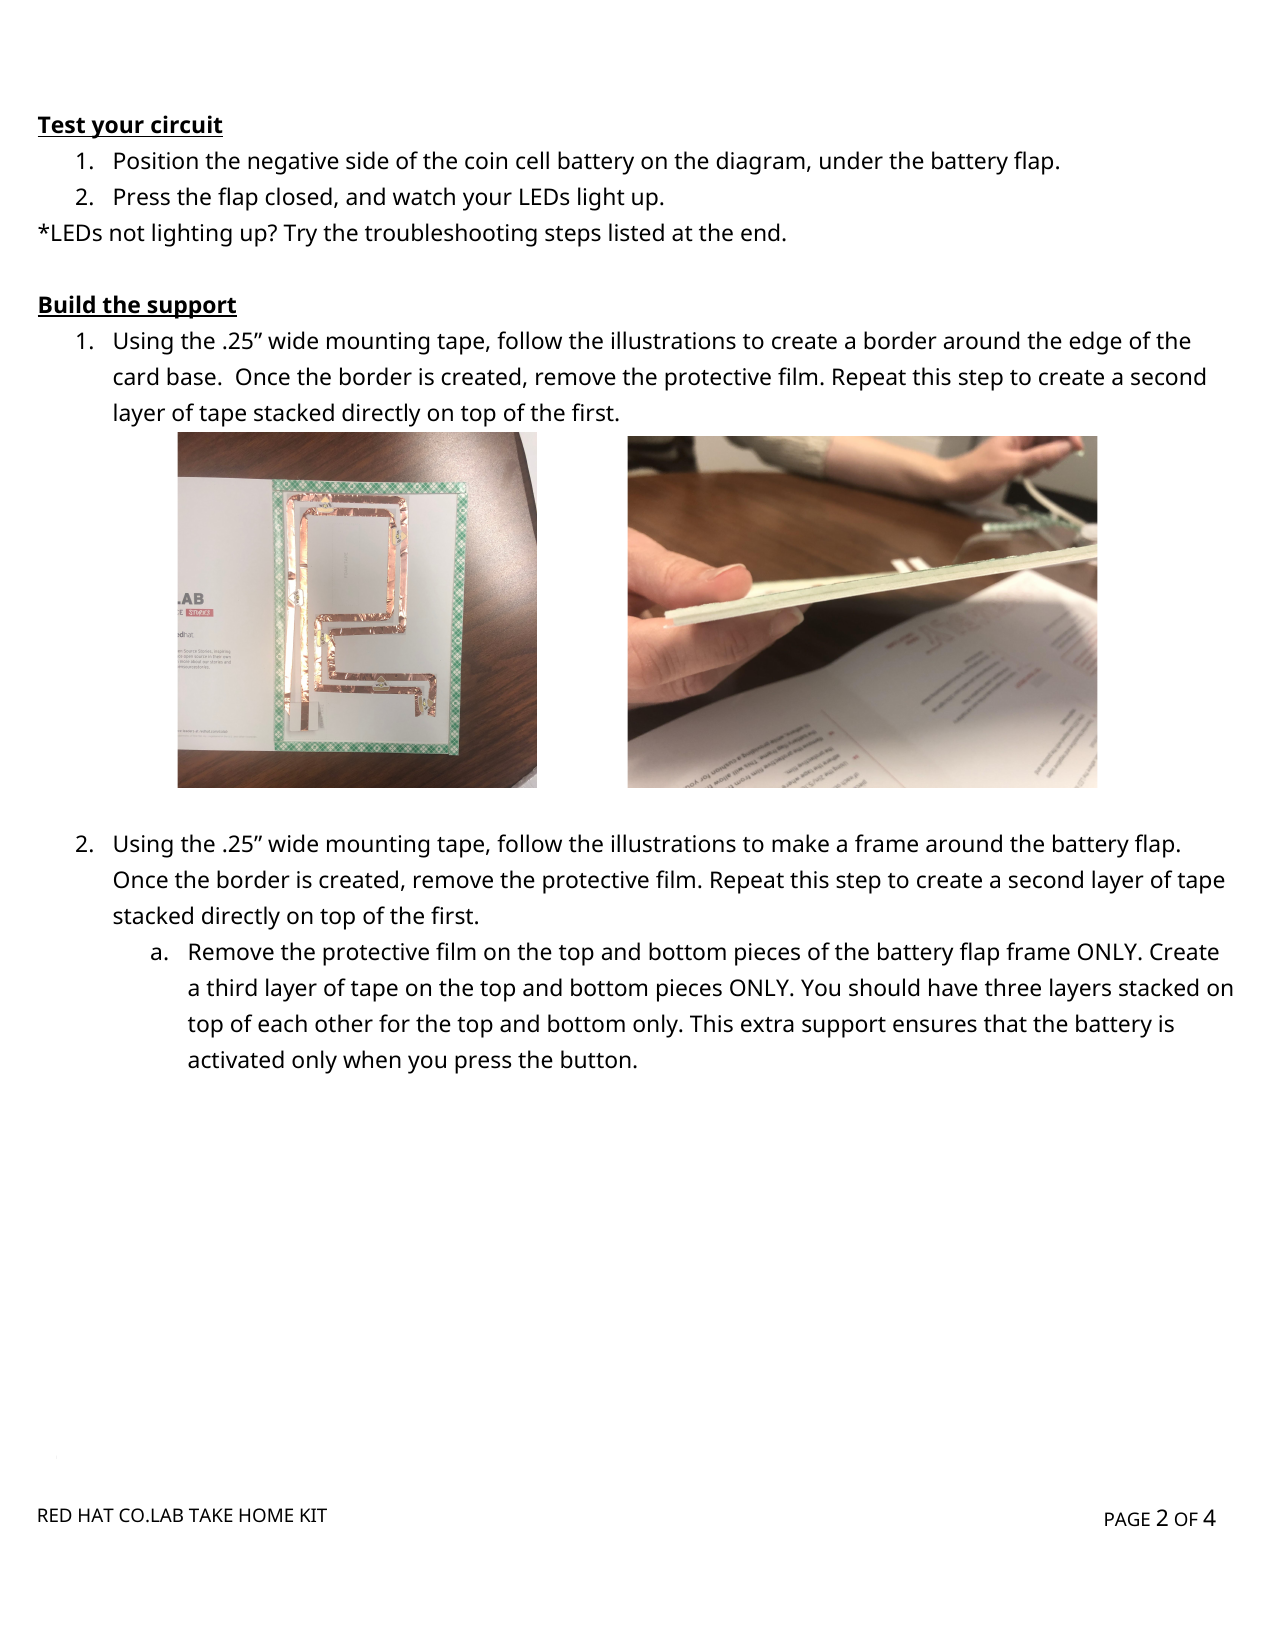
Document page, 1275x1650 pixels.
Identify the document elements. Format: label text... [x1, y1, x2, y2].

text Test your circuit [37, 109, 1237, 141]
text *LEDs not lighting up? Try the troubleshooting steps listed at the end. [37, 217, 1237, 248]
list Position the negative side of the coin cell battery on the diagram, under the battery flap. [75, 145, 1237, 177]
text Build the support [37, 289, 1237, 320]
list Press the flap closed, and watch your LEDs light up. [75, 181, 1237, 212]
list Remove the protective film on the top and bottom pieces of the battery flap frame ONLY. Create a third layer of tape on the top and bottom pieces ONLY. You should have three layers stacked on top of each other for the top and bottom only. This extra support ensures that the battery is activated only when you press the button. [150, 936, 1237, 1075]
list Using the .25” wide mounting tape, follow the illustrations to create a border around the edge of the card base. Once the border is created, remove the protective film. Repeat this step to create a second layer of tape stacked directly on top of the first. [75, 325, 1237, 428]
picture [627, 436, 1098, 788]
list Using the .25” wide mounting tape, follow the illustrations to make a frame around the battery flap. Once the border is created, remove the protective film. Repeat this step to create a second layer of tape stacked directly on top of the first. [75, 828, 1237, 931]
